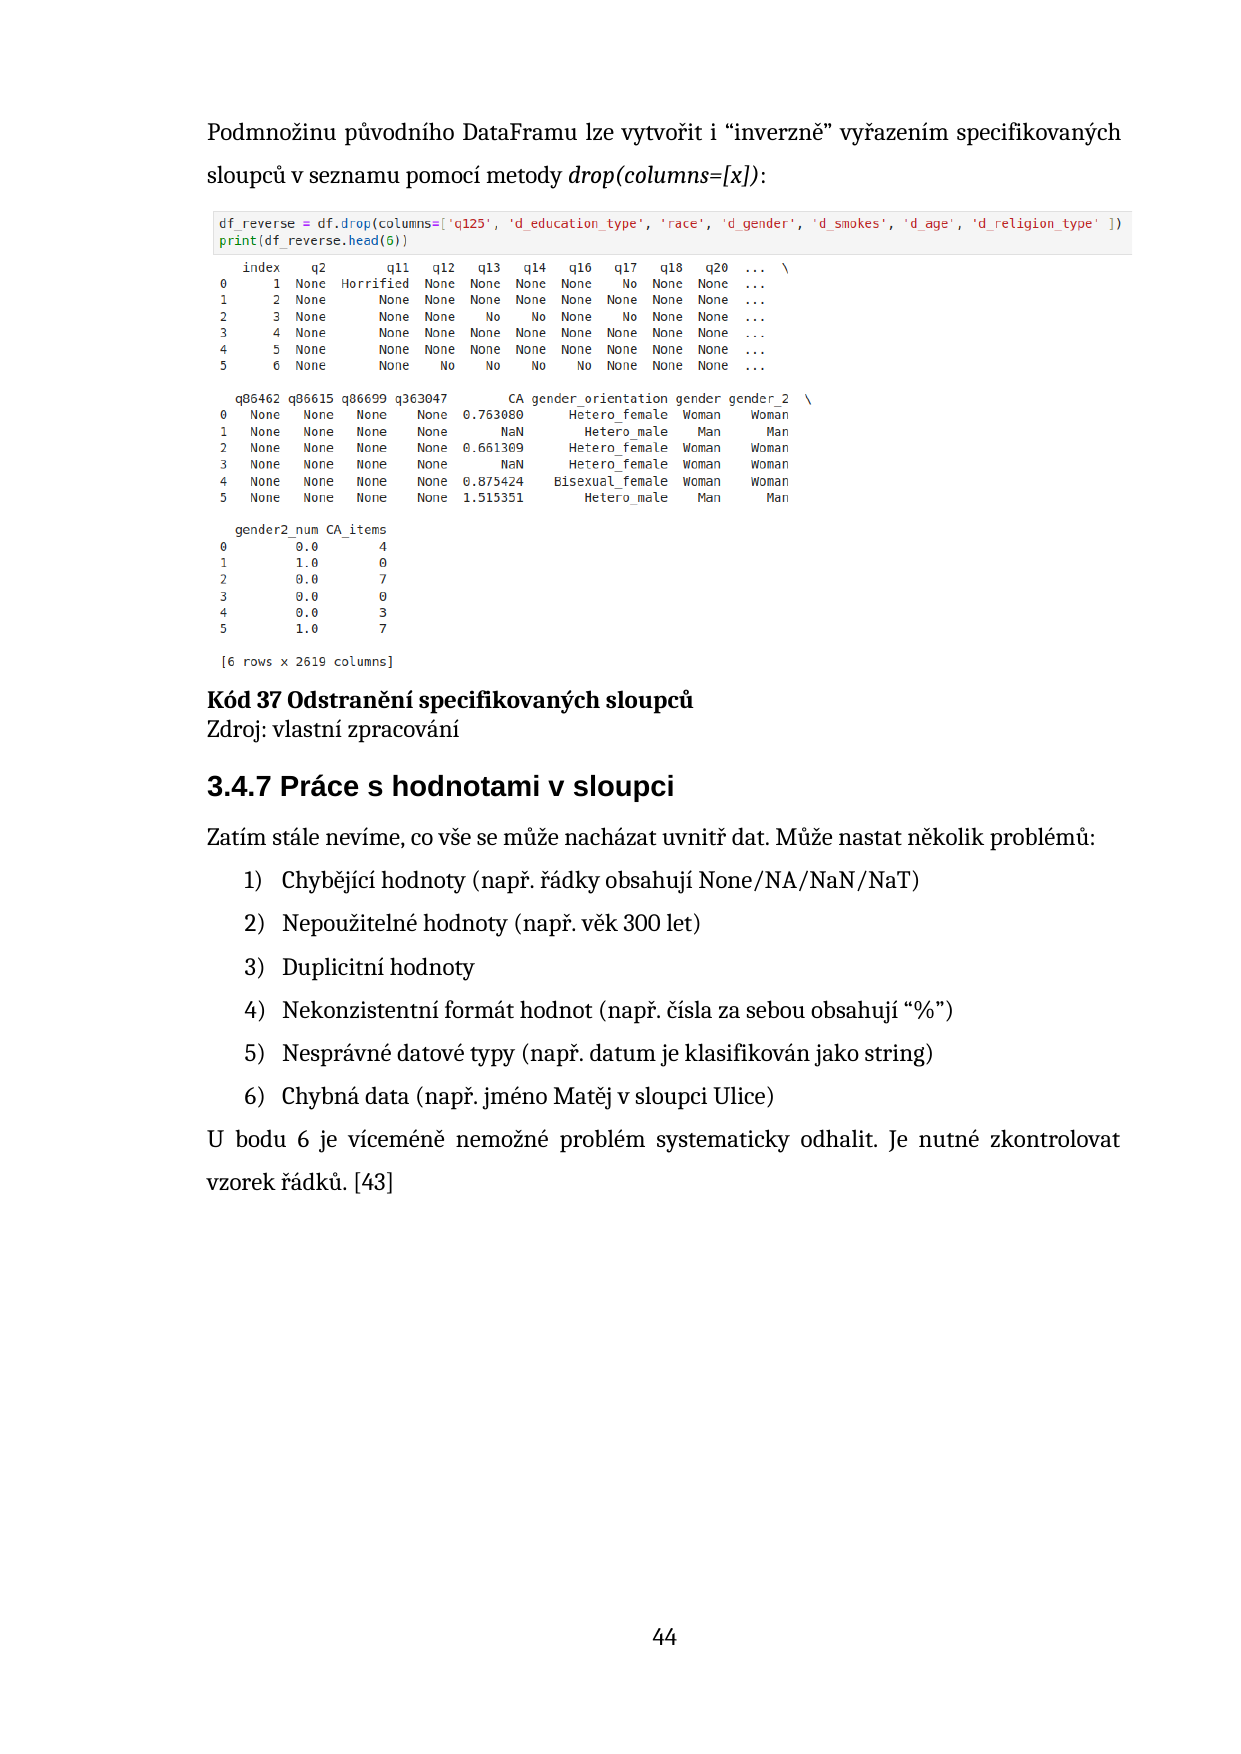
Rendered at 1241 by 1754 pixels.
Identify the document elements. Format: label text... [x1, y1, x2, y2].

list Chybná data (např. jméno Matěj v sloupci Ulice) [244, 1082, 1122, 1111]
list Duplicitní hodnoty [244, 952, 1122, 981]
subtitle 3.4.7 Práce s hodnotami v sloupci [207, 769, 1122, 802]
list Nesprávné datové typy (např. datum je klasifikován jako string) [244, 1039, 1122, 1067]
list Nepoužitelné hodnoty (např. věk 300 let) [244, 909, 1122, 938]
text Zatím stále nevíme, co vše se může nacházat uvnitř dat. Může nastat několik problémů: [207, 823, 1122, 852]
list Chybějící hodnoty (např. řádky obsahují None/NA/NaN/NaT) [244, 866, 1122, 895]
text Podmnožinu původního DataFramu lze vytvořit i “inverzně” vyřazením specifikovaných sloupců v seznamu pomocí metody drop(columns=[x]): [207, 118, 1122, 190]
list Nekonzistentní formát hodnot (např. čísla za sebou obsahují “%”) [244, 996, 1122, 1024]
picture [206, 204, 1133, 672]
text U bodu 6 je víceméně nemožné problém systematicky odhalit. Je nutné zkontrolovat vzorek řádků. [43] [207, 1125, 1122, 1197]
text Zdroj: vlastní zpracování [207, 715, 1122, 744]
title Kód 37 Odstranění specifikovaných sloupců [207, 686, 1122, 715]
